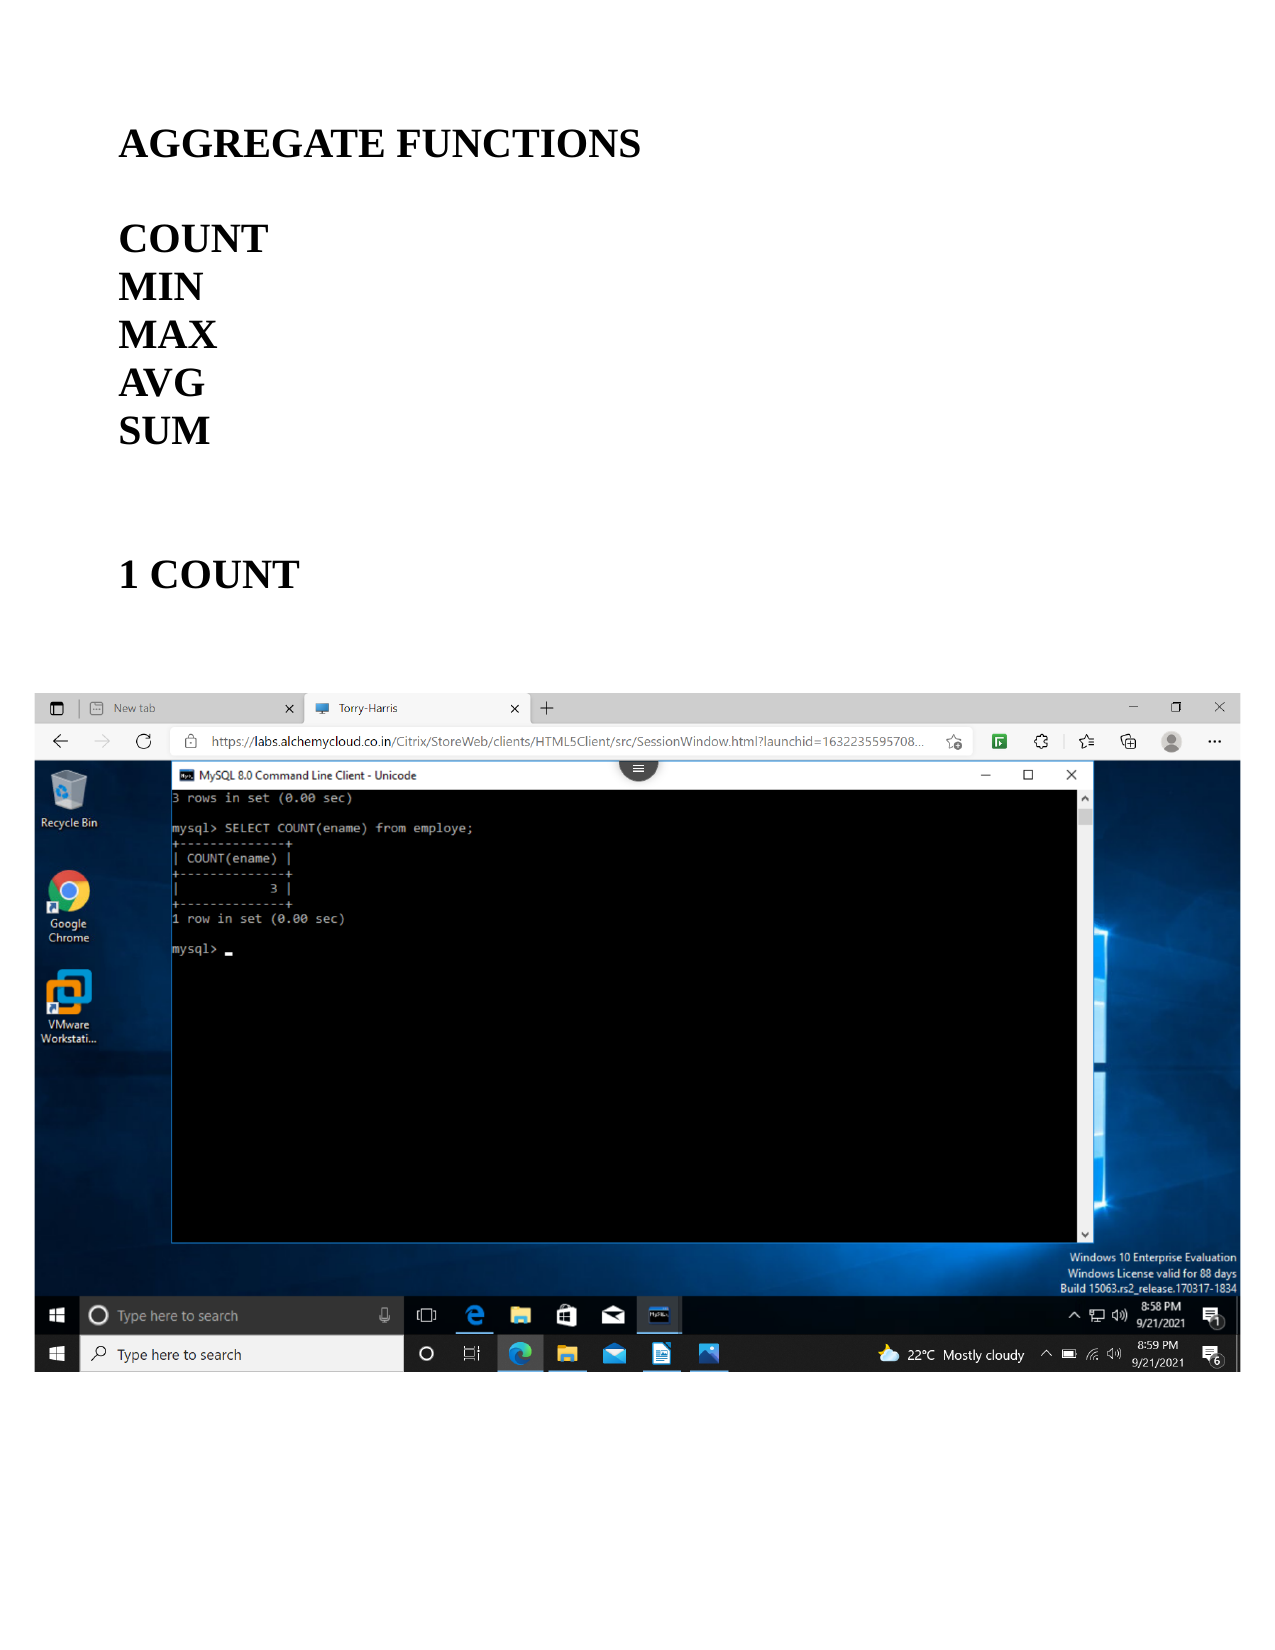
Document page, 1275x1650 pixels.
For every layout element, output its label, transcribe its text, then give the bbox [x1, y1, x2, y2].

text MIN [118, 262, 1157, 310]
text AVG [118, 358, 1157, 406]
text COUNT [118, 214, 1157, 262]
picture [34, 693, 1241, 1372]
text 1 COUNT [118, 549, 1157, 597]
text SUM [118, 406, 1157, 453]
text AGGREGATE FUNCTIONS [118, 118, 1157, 166]
text MAX [118, 310, 1157, 358]
